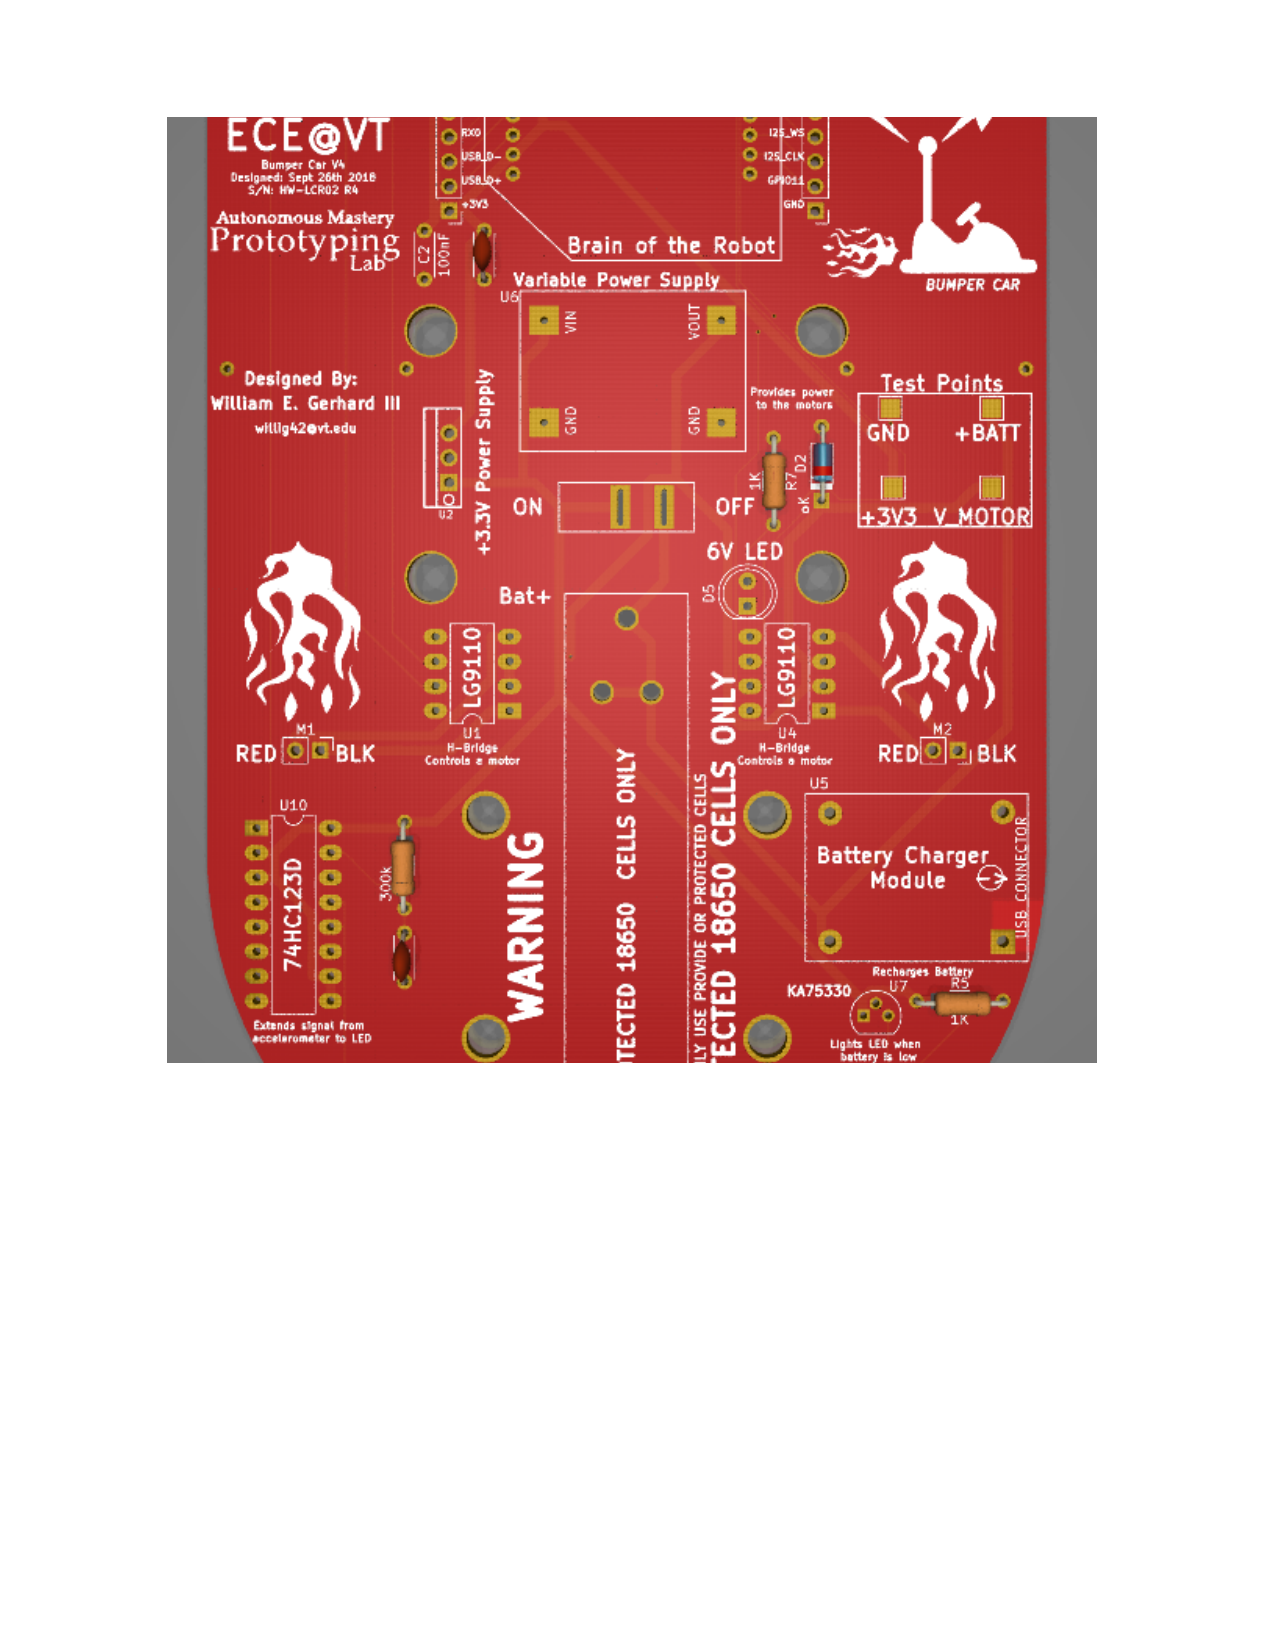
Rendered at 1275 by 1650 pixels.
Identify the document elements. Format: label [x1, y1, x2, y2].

picture [167, 117, 1097, 1063]
